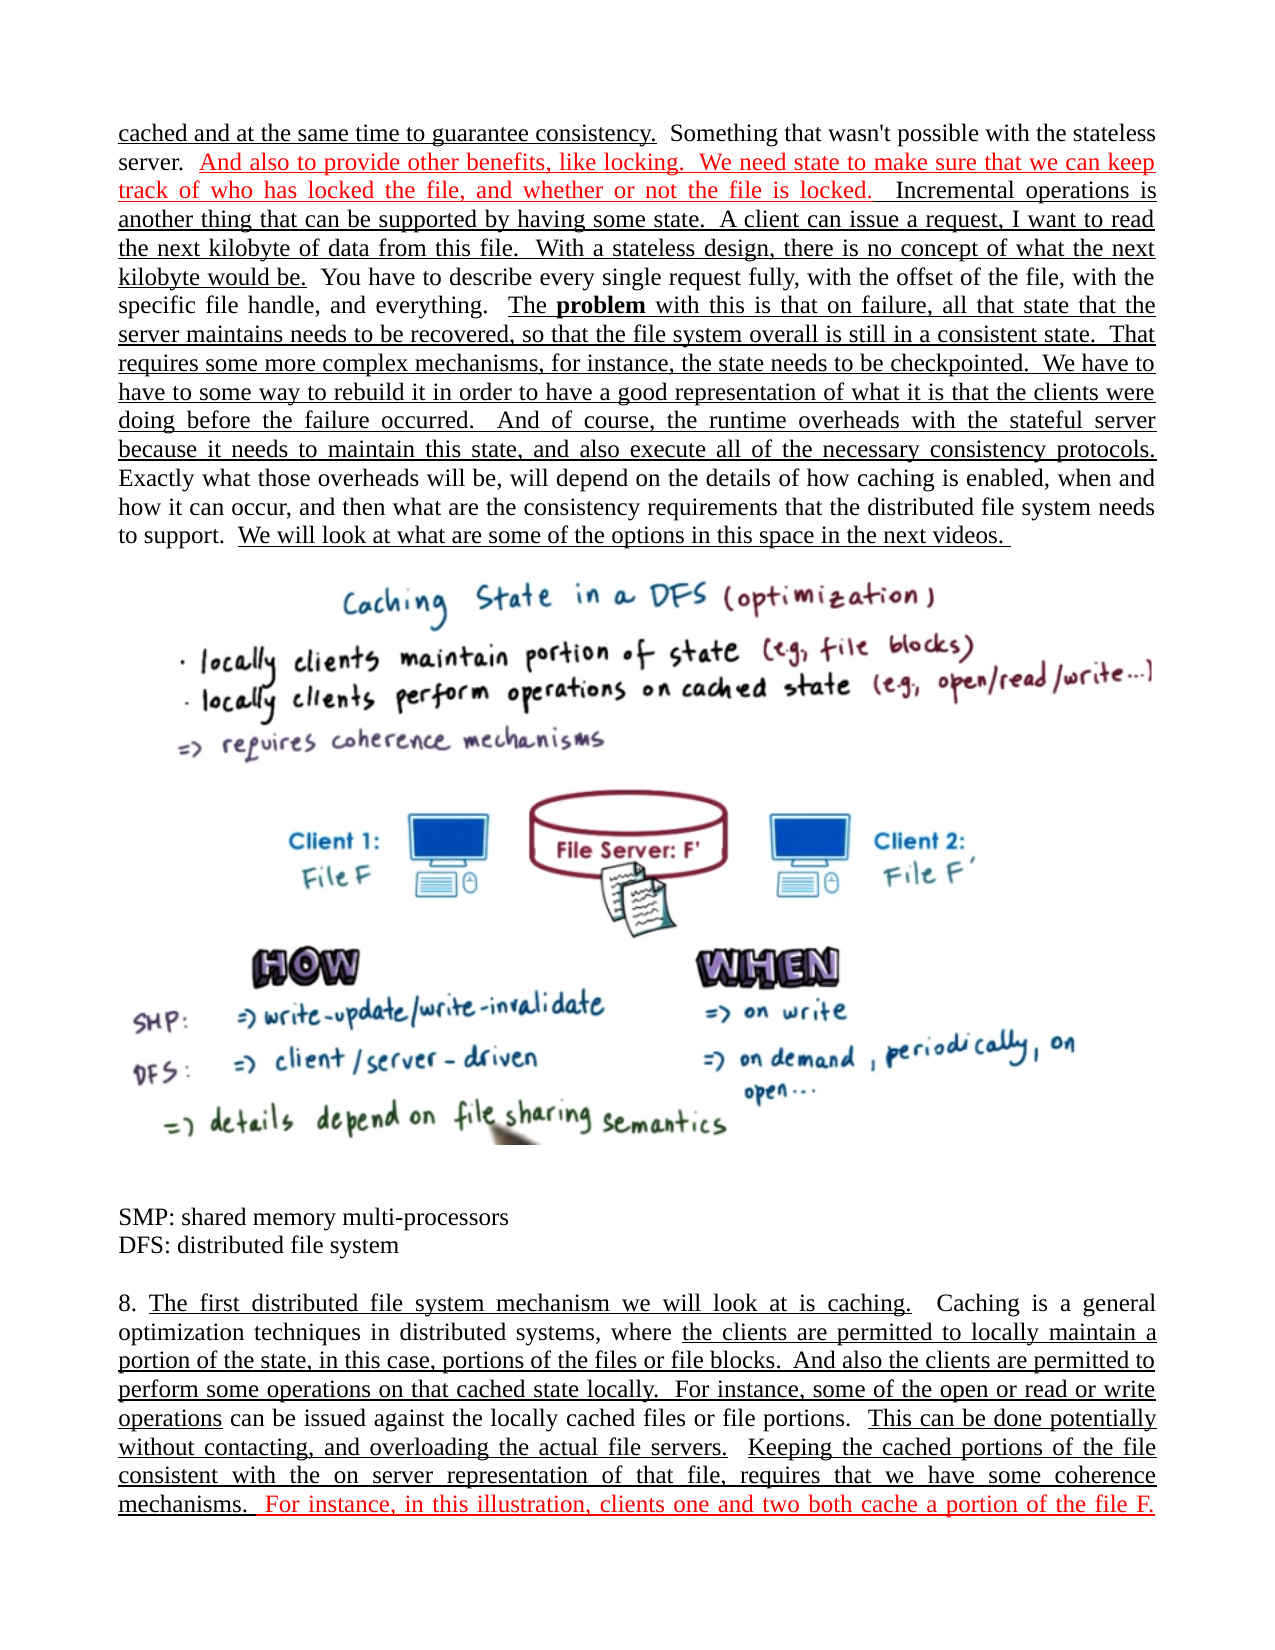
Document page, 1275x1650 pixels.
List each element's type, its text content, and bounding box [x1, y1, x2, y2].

picture [118, 578, 1157, 1145]
text 8. The first distributed file system mechanism we will look at is caching. Caching is a general optimization techniques in distributed systems, where the clients are permitted to locally maintain a portion of the state, in this case, portions of the files or file blocks. And also the clients are permitted to perform some operations on that cached state locally. For instance, some of the open or read or write operations can be issued against the locally cached files or file portions. This can be done potentially without contacting, and overloading the actual file servers. Keeping the cached portions of the file consistent with the on server representation of that file, requires that we have some coherence [118, 1288, 1157, 1485]
text Exactly what those overheads will be, will depend on the details of how caching is enabled, when and how it can occur, and then what are the consistency requirements that the distributed file system needs to support. We will look at what are some of the options in this space in the next videos. [118, 461, 1157, 549]
text mechanisms. For instance, in this illustration, clients one and two both cache a portion of the file F. [118, 1487, 1157, 1518]
text another thing that can be supported by having some state. A client can issue a request, I want to read the next kilobyte of data from this file. With a stateless design, there is no concept of what the next kilobyte would be. You have to describe every single request fully, with the offset of the file, with the specific file handle, and everything. The problem with this is that on failure, all that state that the server maintains needs to be recovered, so that the file system overall is still in a consistent state. That requires some more complex mechanisms, for instance, the state needs to be checkpointed. We have to have to some way to rebuild it in order to have a good representation of what it is that the clients were doing before the failure occurred. And of course, the runtime overheads with the stateful server [118, 202, 1157, 431]
text SMP: shared memory multi-processors [118, 1202, 1157, 1230]
text cached and at the same time to guarantee consistency. Something that wasn't possible with the stateless server. And also to provide other benefits, like locking. We need state to make sure that we can keep track of who has locked the file, and whether or not the file is locked. Incremental operations is [118, 118, 1157, 201]
text because it needs to maintain this state, and also execute all of the necessary consistency protocols. [118, 432, 1157, 459]
text DFS: distributed file system [118, 1230, 1157, 1259]
